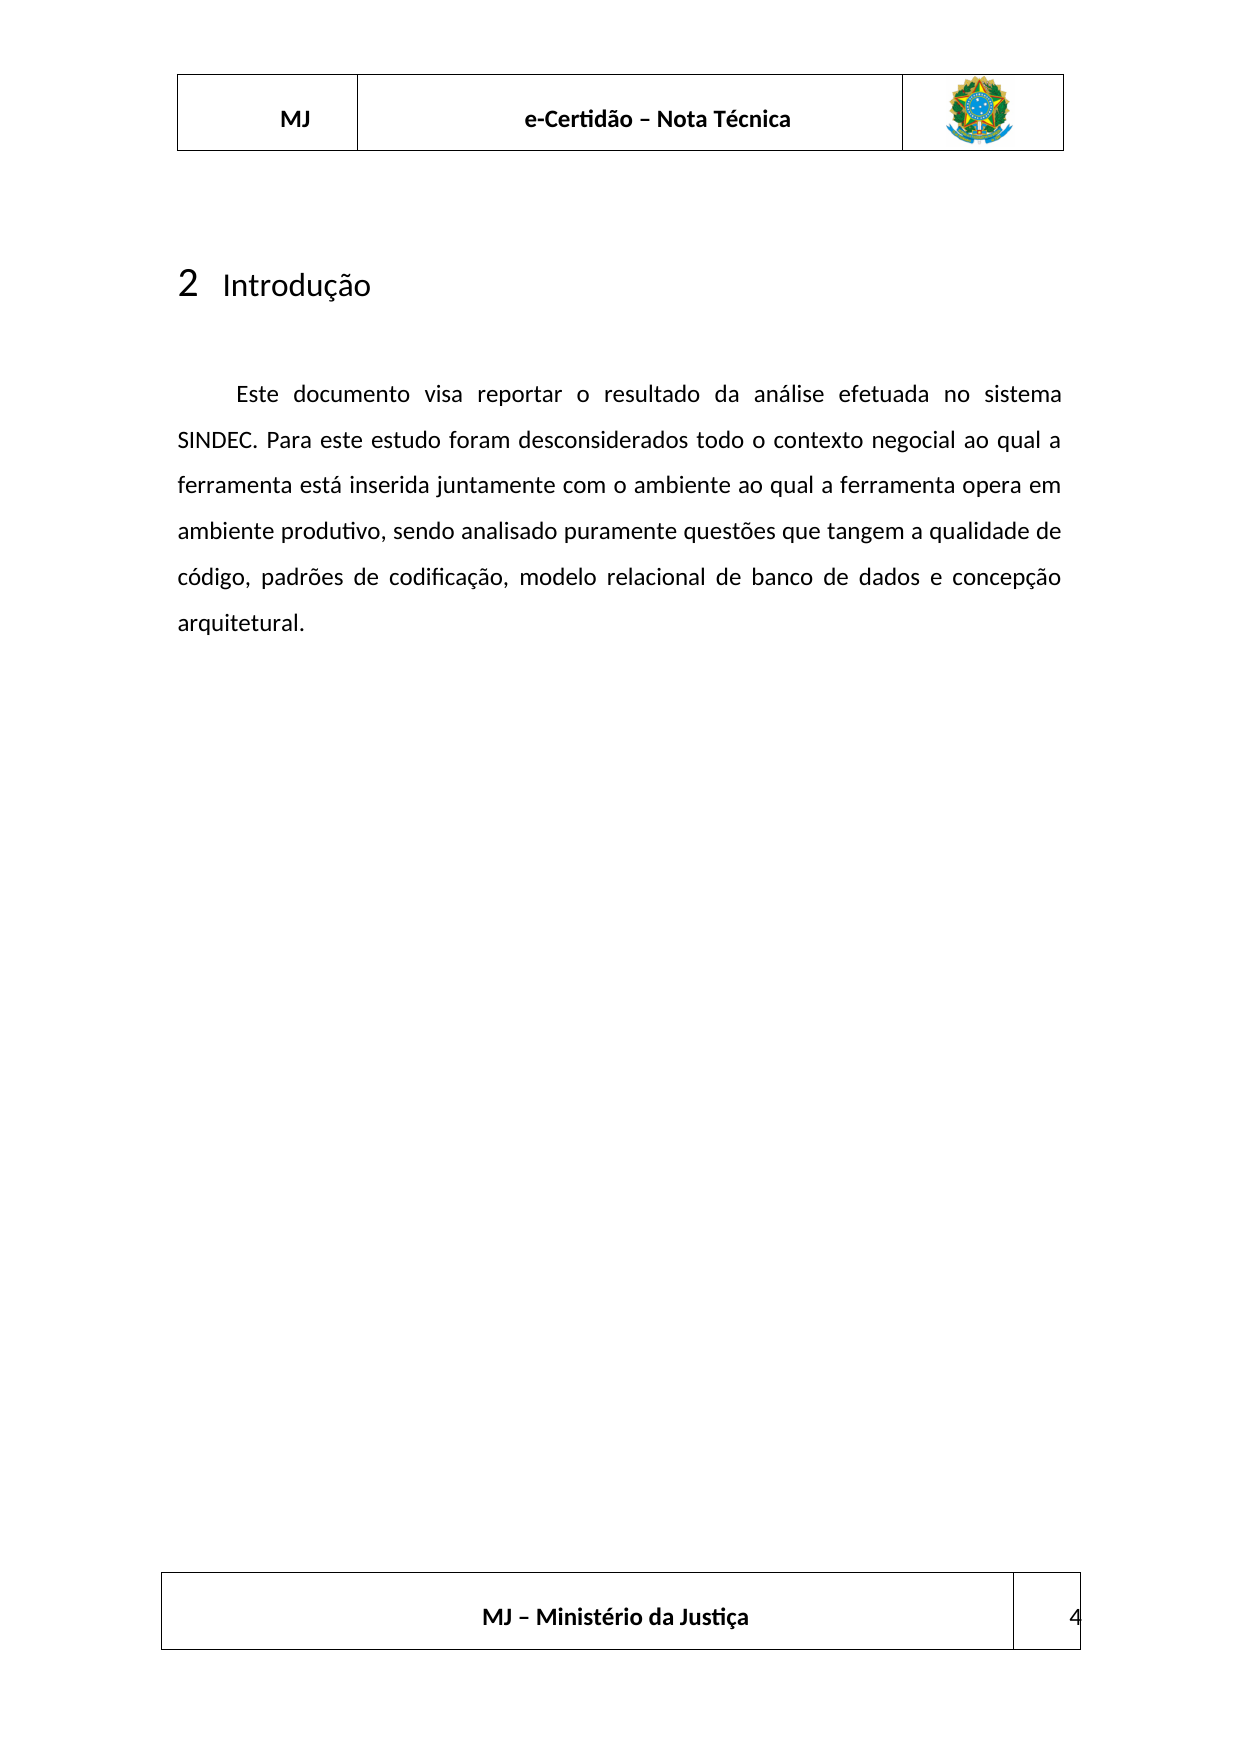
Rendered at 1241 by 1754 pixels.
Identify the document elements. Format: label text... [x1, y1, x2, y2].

picture [944, 75, 1020, 149]
text Este documento visa reportar o resultado da análise efetuada no sistema SINDEC. Para este estudo foram desconsiderados todo o contexto negocial ao qual a ferramenta está inserida juntamente com o ambiente ao qual a ferramenta opera em ambiente produtivo, sendo analisado puramente questões que tangem a qualidade de código, padrões de codificação, modelo relacional de banco de dados e concepção arquitetural. [177, 378, 1063, 637]
subtitle Introdução [177, 256, 1063, 307]
